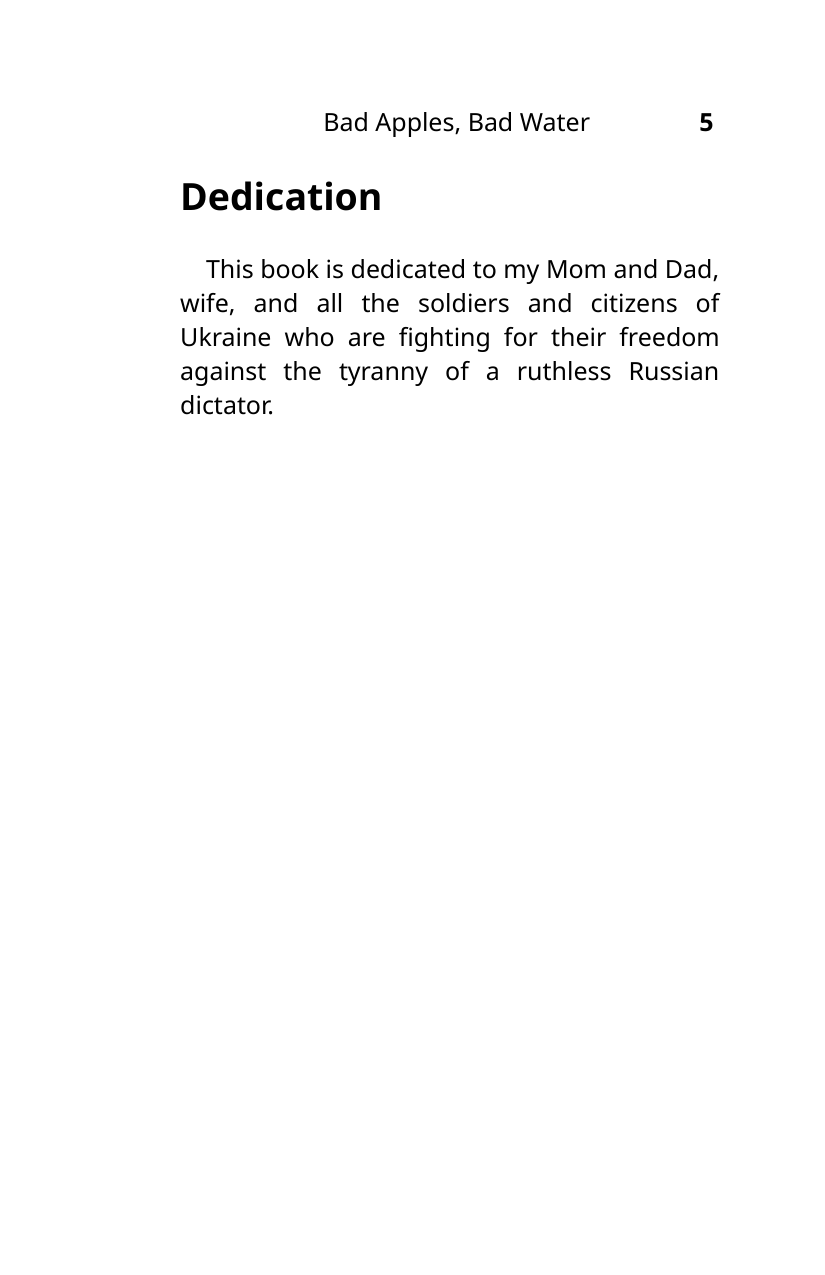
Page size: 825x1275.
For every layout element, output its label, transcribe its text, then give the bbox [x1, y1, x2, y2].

text This book is dedicated to my Mom and Dad, wife, and all the soldiers and citizens of Ukraine who are fighting for their freedom against the tyranny of a ruthless Russian dictator. [180, 252, 720, 422]
subtitle Dedication [180, 171, 720, 222]
